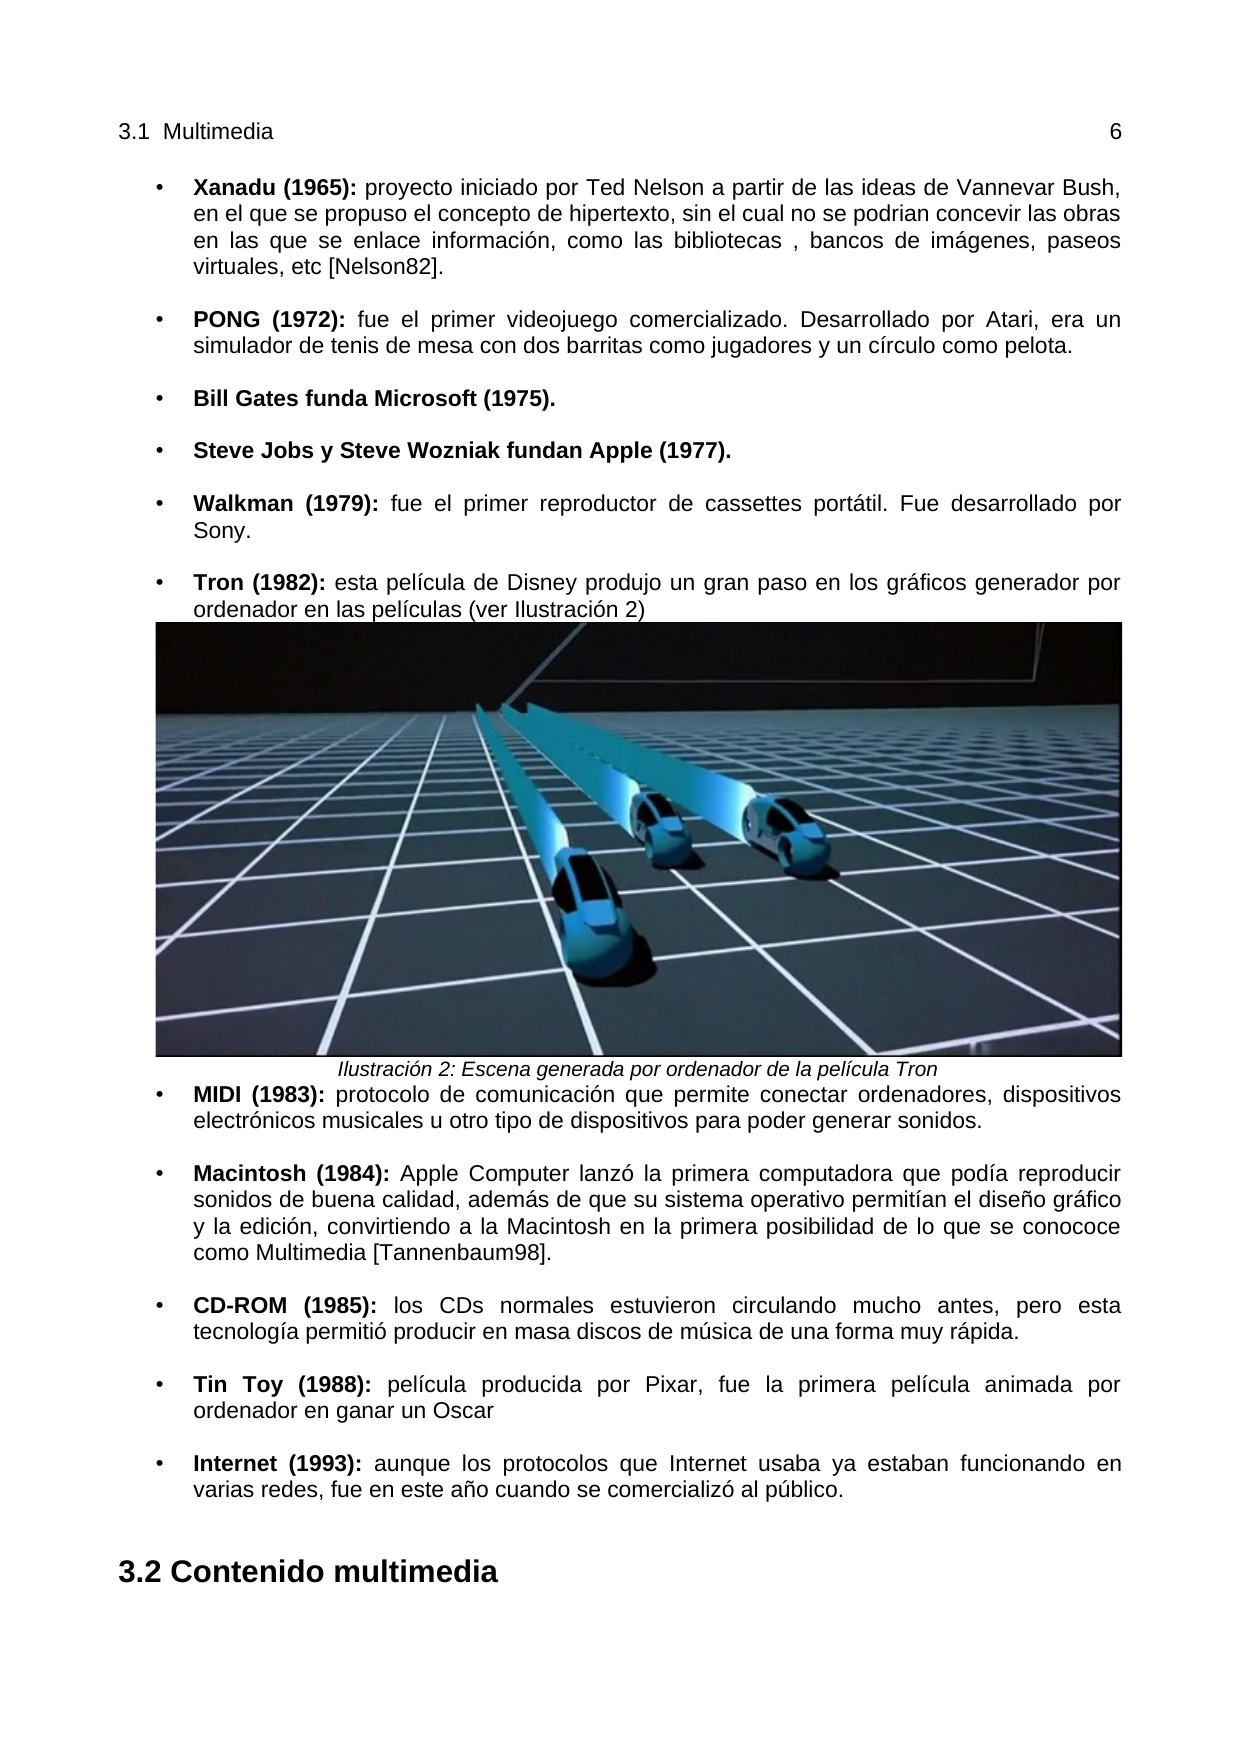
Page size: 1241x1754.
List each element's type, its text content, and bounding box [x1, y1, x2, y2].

list Macintosh (1984): Apple Computer lanzó la primera computadora que podía reproducir sonidos de buena calidad, además de que su sistema operativo permitían el diseño gráfico y la edición, convirtiendo a la Macintosh en la primera posibilidad de lo que se conococe como Multimedia [Tannenbaum98]. [156, 1160, 1122, 1265]
subtitle Contenido multimedia [118, 1553, 1122, 1589]
list Ilustración 2: Escena generada por ordenador de la película Tron [156, 1057, 1122, 1081]
list Tron (1982): esta película de Disney produjo un gran paso en los gráficos generador por ordenador en las películas (ver Ilustración 2) [156, 569, 1122, 622]
list MIDI (1983): protocolo de comunicación que permite conectar ordenadores, dispositivos electrónicos musicales u otro tipo de dispositivos para poder generar sonidos. [156, 1081, 1122, 1133]
list Steve Jobs y Steve Wozniak fundan Apple (1977). [156, 437, 1122, 464]
picture [155, 622, 1123, 1057]
list Internet (1993): aunque los protocolos que Internet usaba ya estaban funcionando en varias redes, fue en este año cuando se comercializó al público. [156, 1450, 1122, 1502]
list PONG (1972): fue el primer videojuego comercializado. Desarrollado por Atari, era un simulador de tenis de mesa con dos barritas como jugadores y un círculo como pelota. [156, 306, 1122, 358]
list Bill Gates funda Microsoft (1975). [156, 385, 1122, 411]
list Xanadu (1965): proyecto iniciado por Ted Nelson a partir de las ideas de Vannevar Bush, en el que se propuso el concepto de hipertexto, sin el cual no se podrian concevir las obras en las que se enlace información, como las bibliotecas , bancos de imágenes, paseos virtuales, etc [Nelson82]. [156, 174, 1122, 279]
list Tin Toy (1988): película producida por Pixar, fue la primera película animada por ordenador en ganar un Oscar [156, 1371, 1122, 1423]
list Walkman (1979): fue el primer reproductor de cassettes portátil. Fue desarrollado por Sony. [156, 490, 1122, 543]
list CD-ROM (1985): los CDs normales estuvieron circulando mucho antes, pero esta tecnología permitió producir en masa discos de música de una forma muy rápida. [156, 1292, 1122, 1344]
